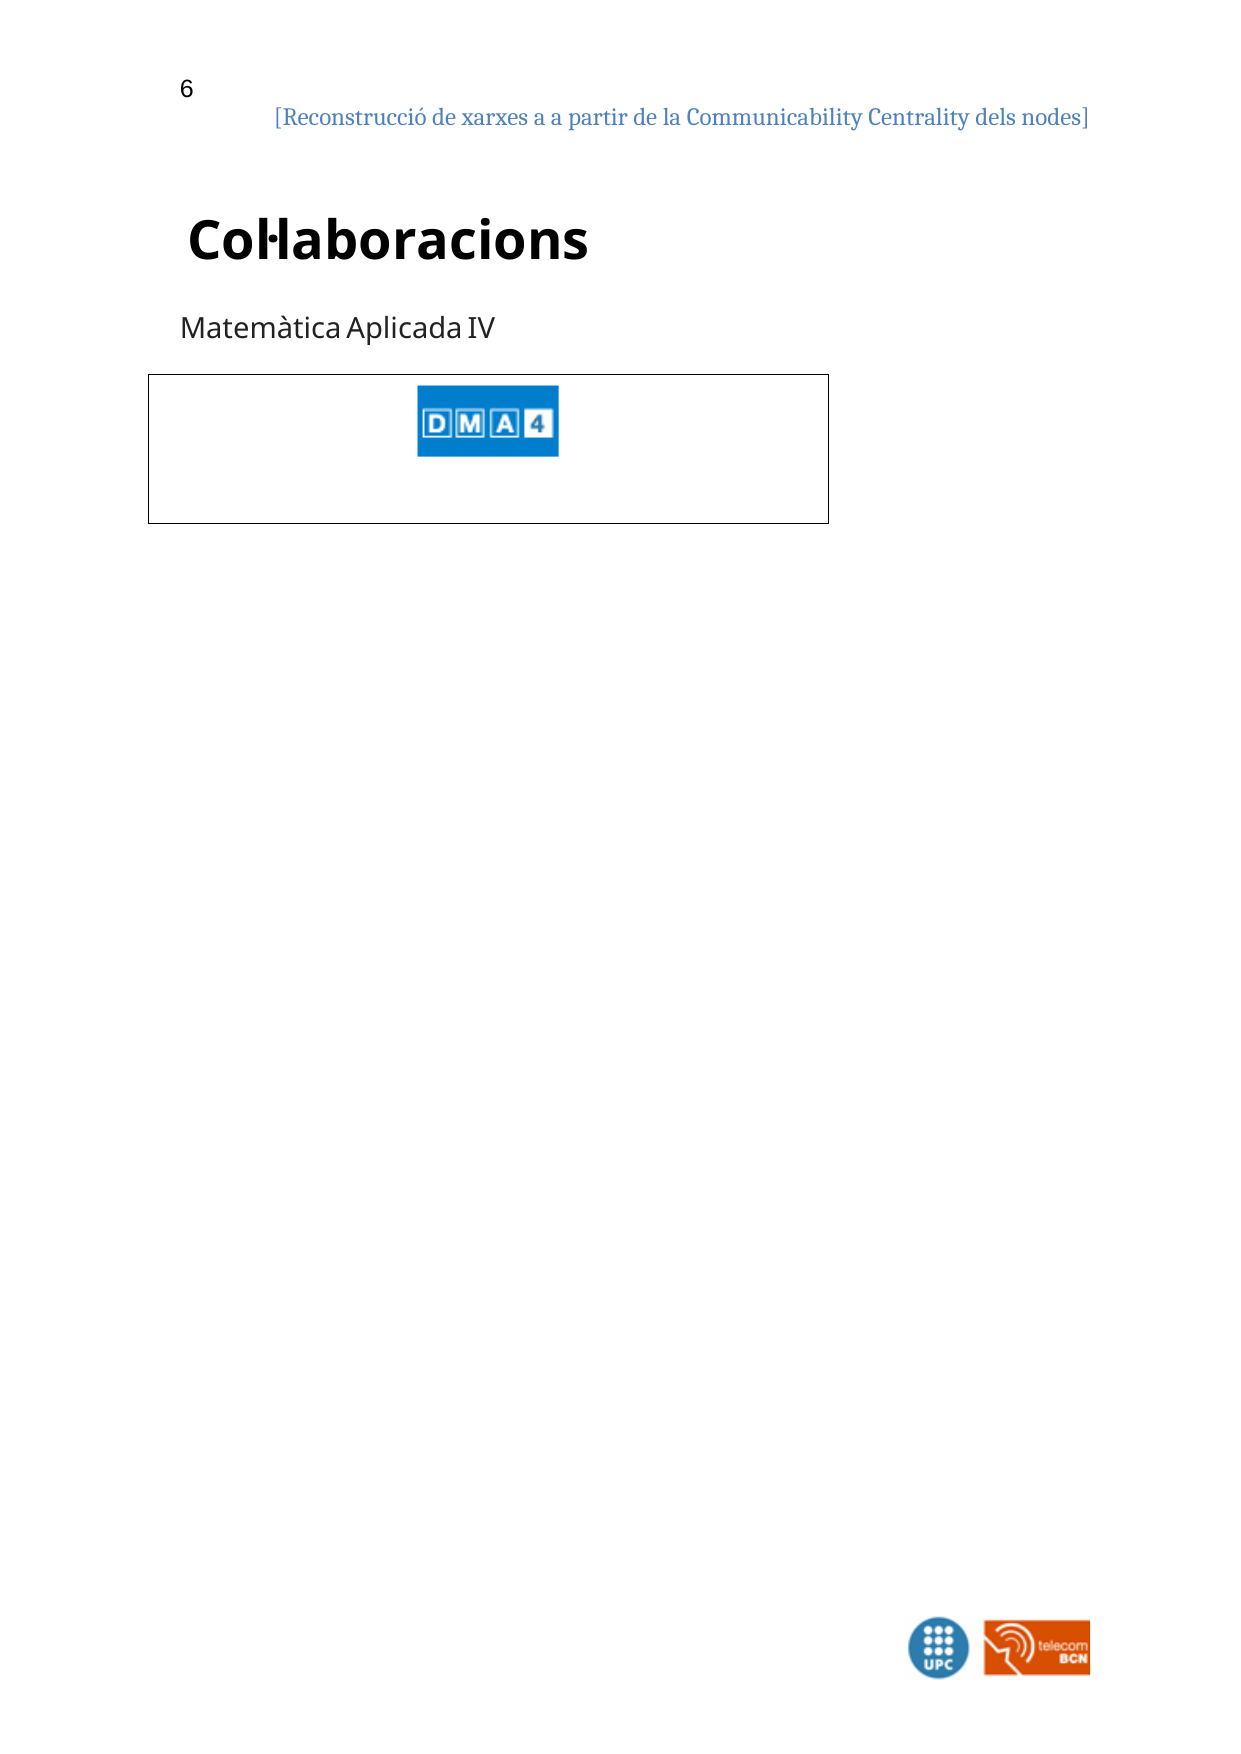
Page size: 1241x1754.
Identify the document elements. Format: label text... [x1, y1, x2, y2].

text Matemàtica Aplicada IV [150, 307, 1090, 347]
table_header [149, 380, 828, 523]
picture [411, 379, 565, 464]
table_header [149, 375, 828, 379]
subtitle Col·laboracions [187, 202, 1090, 275]
picture [904, 1614, 1091, 1681]
